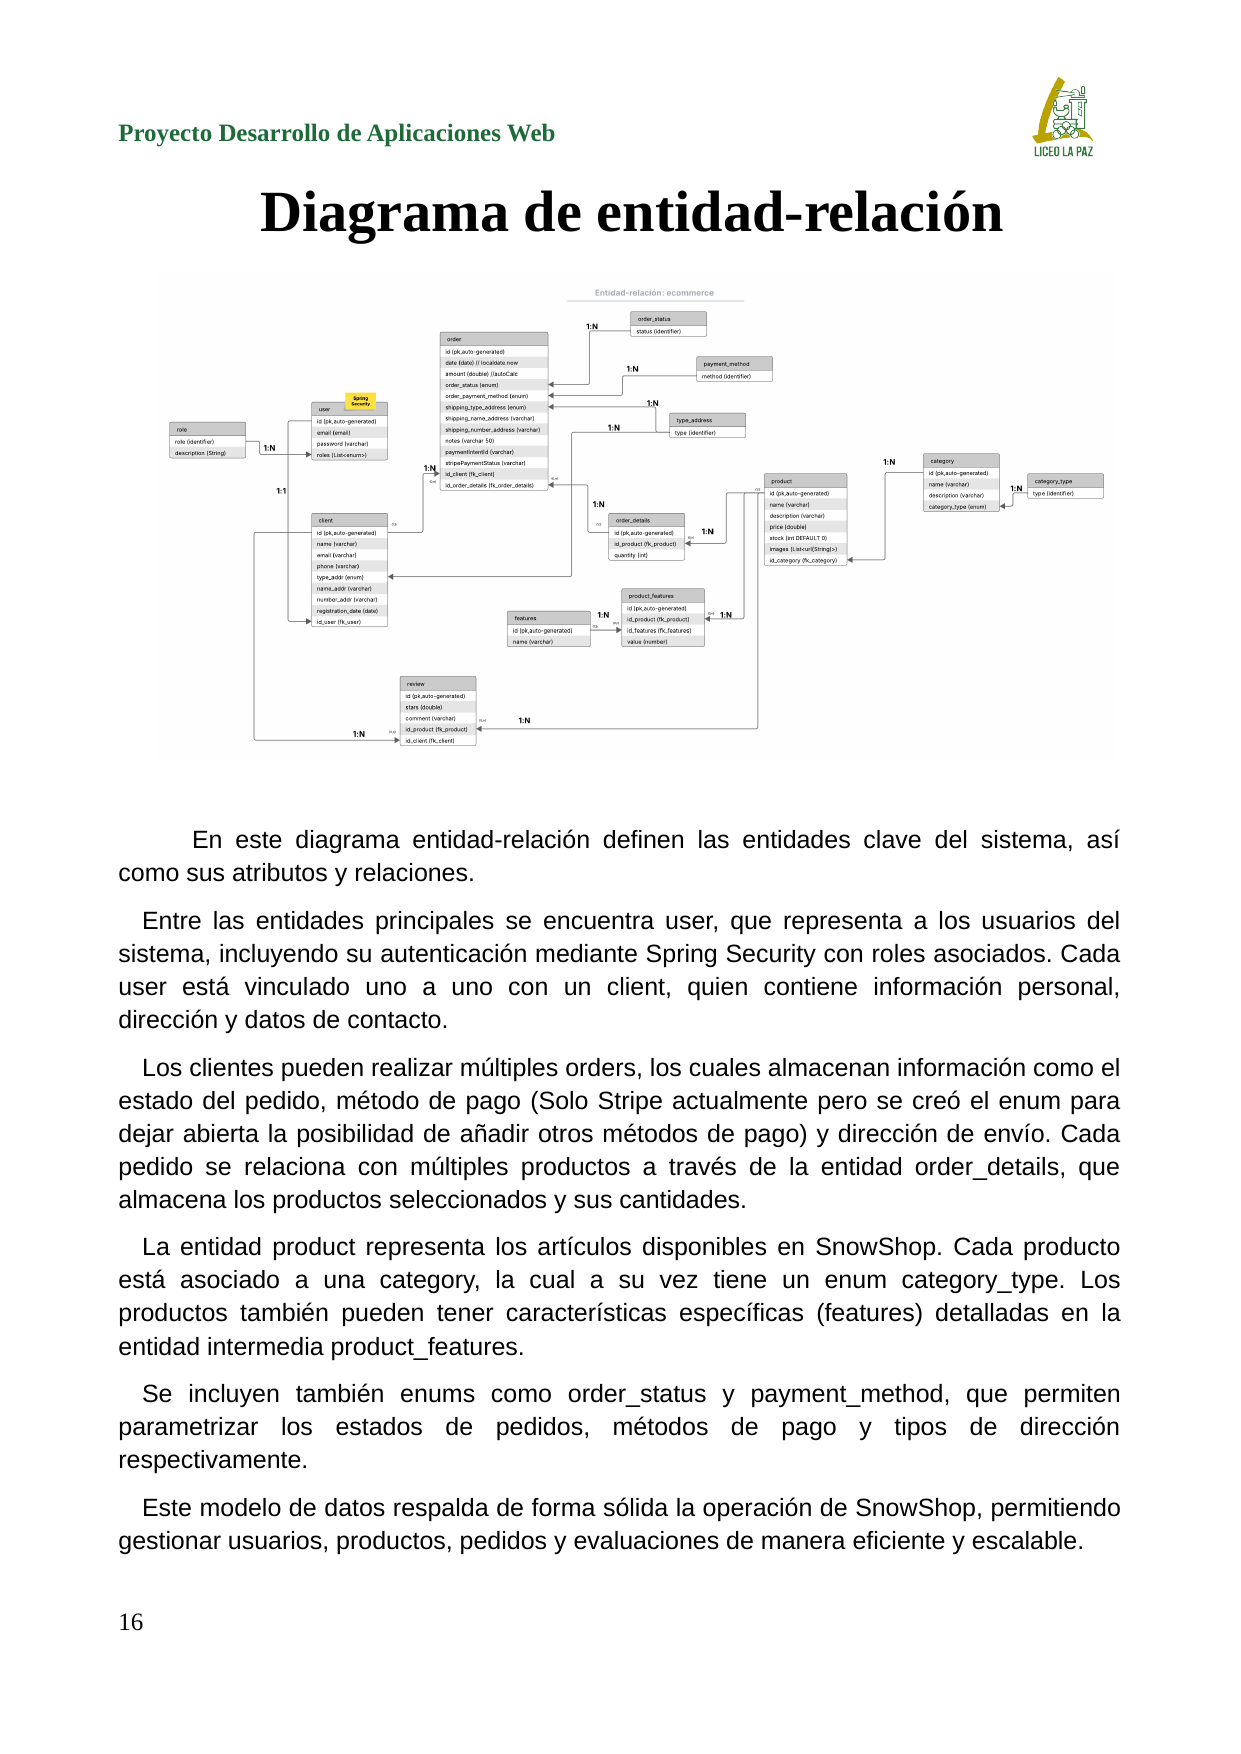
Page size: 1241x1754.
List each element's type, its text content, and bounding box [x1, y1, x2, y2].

picture [1025, 70, 1100, 165]
text La entidad product representa los artículos disponibles en SnowShop. Cada producto está asociado a una category, la cual a su vez tiene un enum category_type. Los productos también pueden tener características específicas (features) detalladas en la entidad intermedia product_features. [118, 1232, 1122, 1360]
text Este modelo de datos respalda de forma sólida la operación de SnowShop, permitiendo gestionar usuarios, productos, pedidos y evaluaciones de manera eficiente y escalable. [118, 1493, 1122, 1554]
text Entre las entidades principales se encuentra user, que representa a los usuarios del sistema, incluyendo su autenticación mediante Spring Security con roles asociados. Cada user está vinculado uno a uno con un client, quien contiene información personal, dirección y datos de contacto. [118, 906, 1122, 1034]
text Los clientes pueden realizar múltiples orders, los cuales almacenan información como el estado del pedido, método de pago (Solo Stripe actualmente pero se creó el enum para dejar abierta la posibilidad de añadir otros métodos de pago) y dirección de envío. Cada pedido se relaciona con múltiples productos a través de la entidad order_details, que almacena los productos seleccionados y sus cantidades. [118, 1053, 1122, 1213]
subtitle Diagrama de entidad-relación [118, 177, 1122, 244]
text En este diagrama entidad-relación definen las entidades clave del sistema, así como sus atributos y relaciones. [118, 825, 1122, 887]
text Se incluyen también enums como order_status y payment_method, que permiten parametrizar los estados de pedidos, métodos de pago y tipos de dirección respectivamente. [118, 1379, 1122, 1474]
picture [156, 271, 1117, 759]
